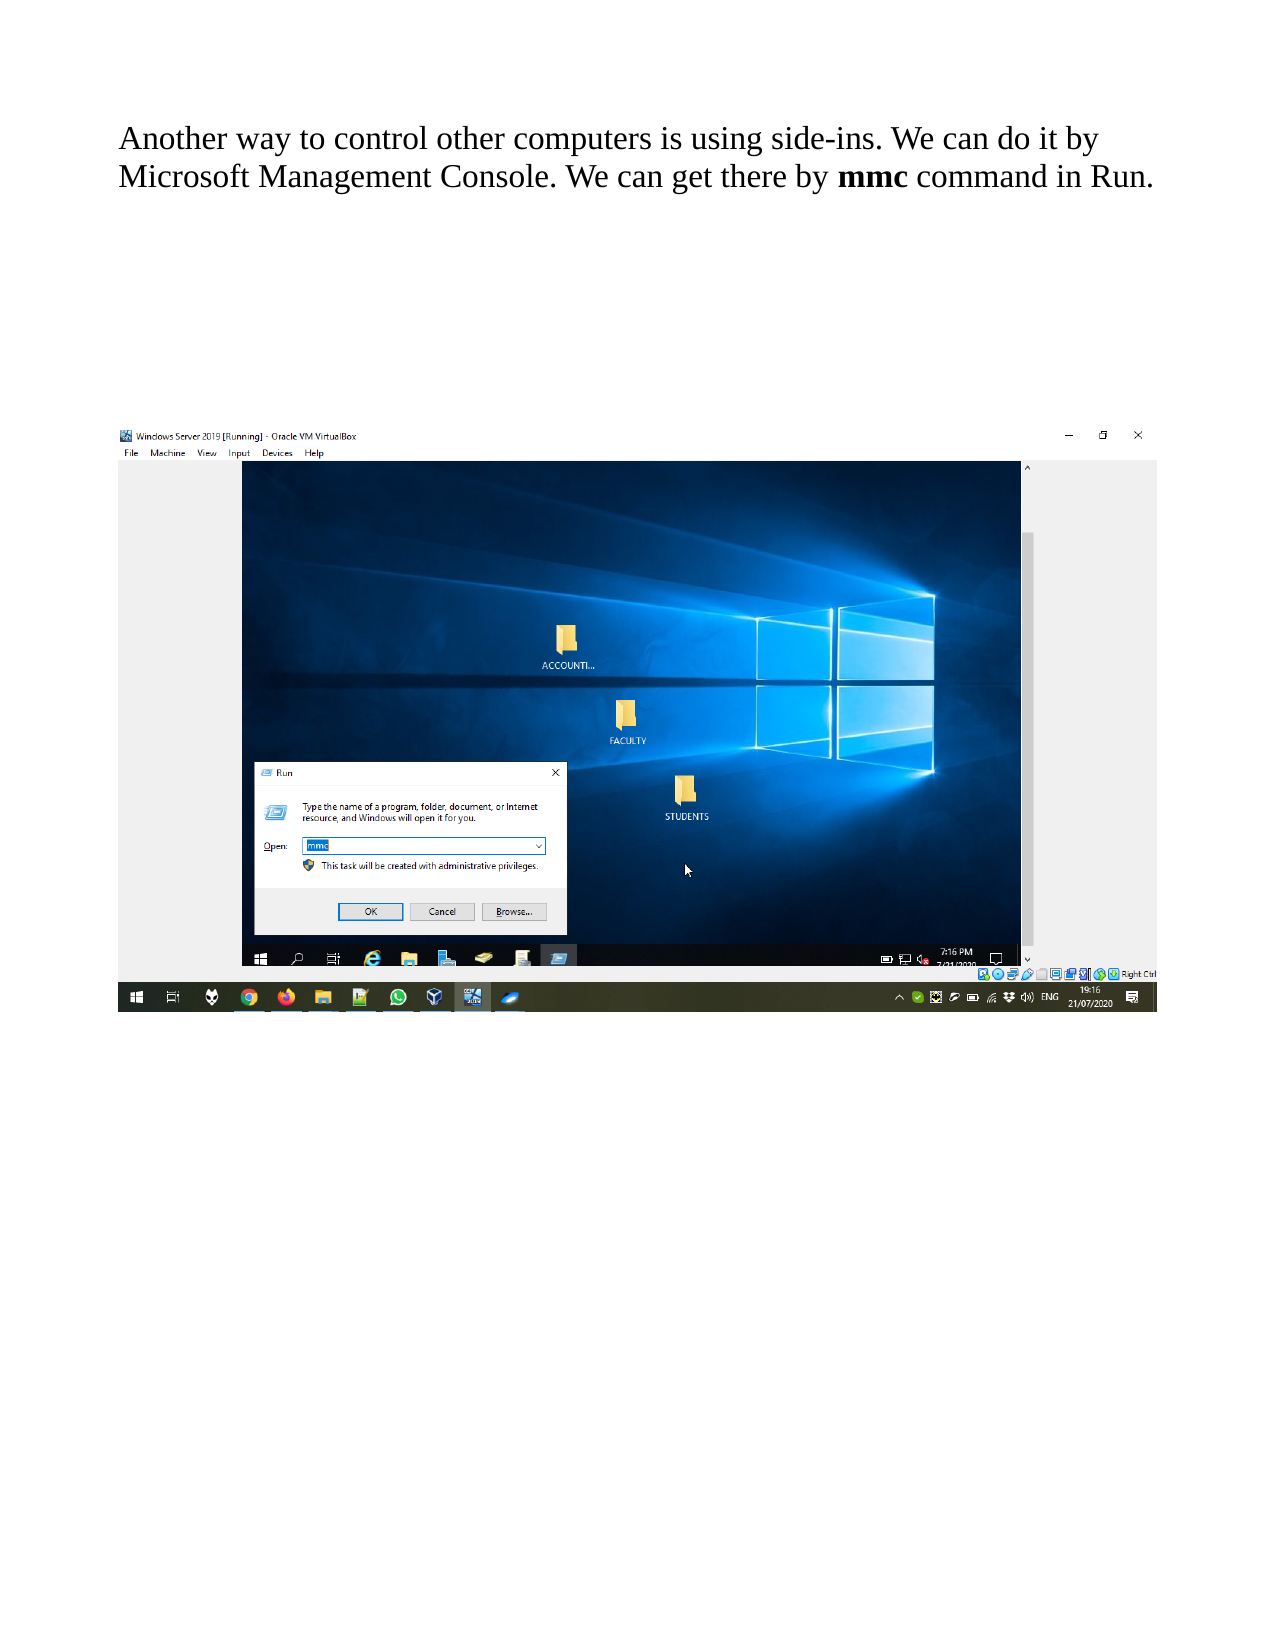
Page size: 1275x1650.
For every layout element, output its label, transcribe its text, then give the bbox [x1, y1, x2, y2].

text Another way to control other computers is using side-ins. We can do it by Microsoft Management Console. We can get there by mmc command in Run. [118, 118, 1157, 195]
picture [118, 427, 1157, 1012]
